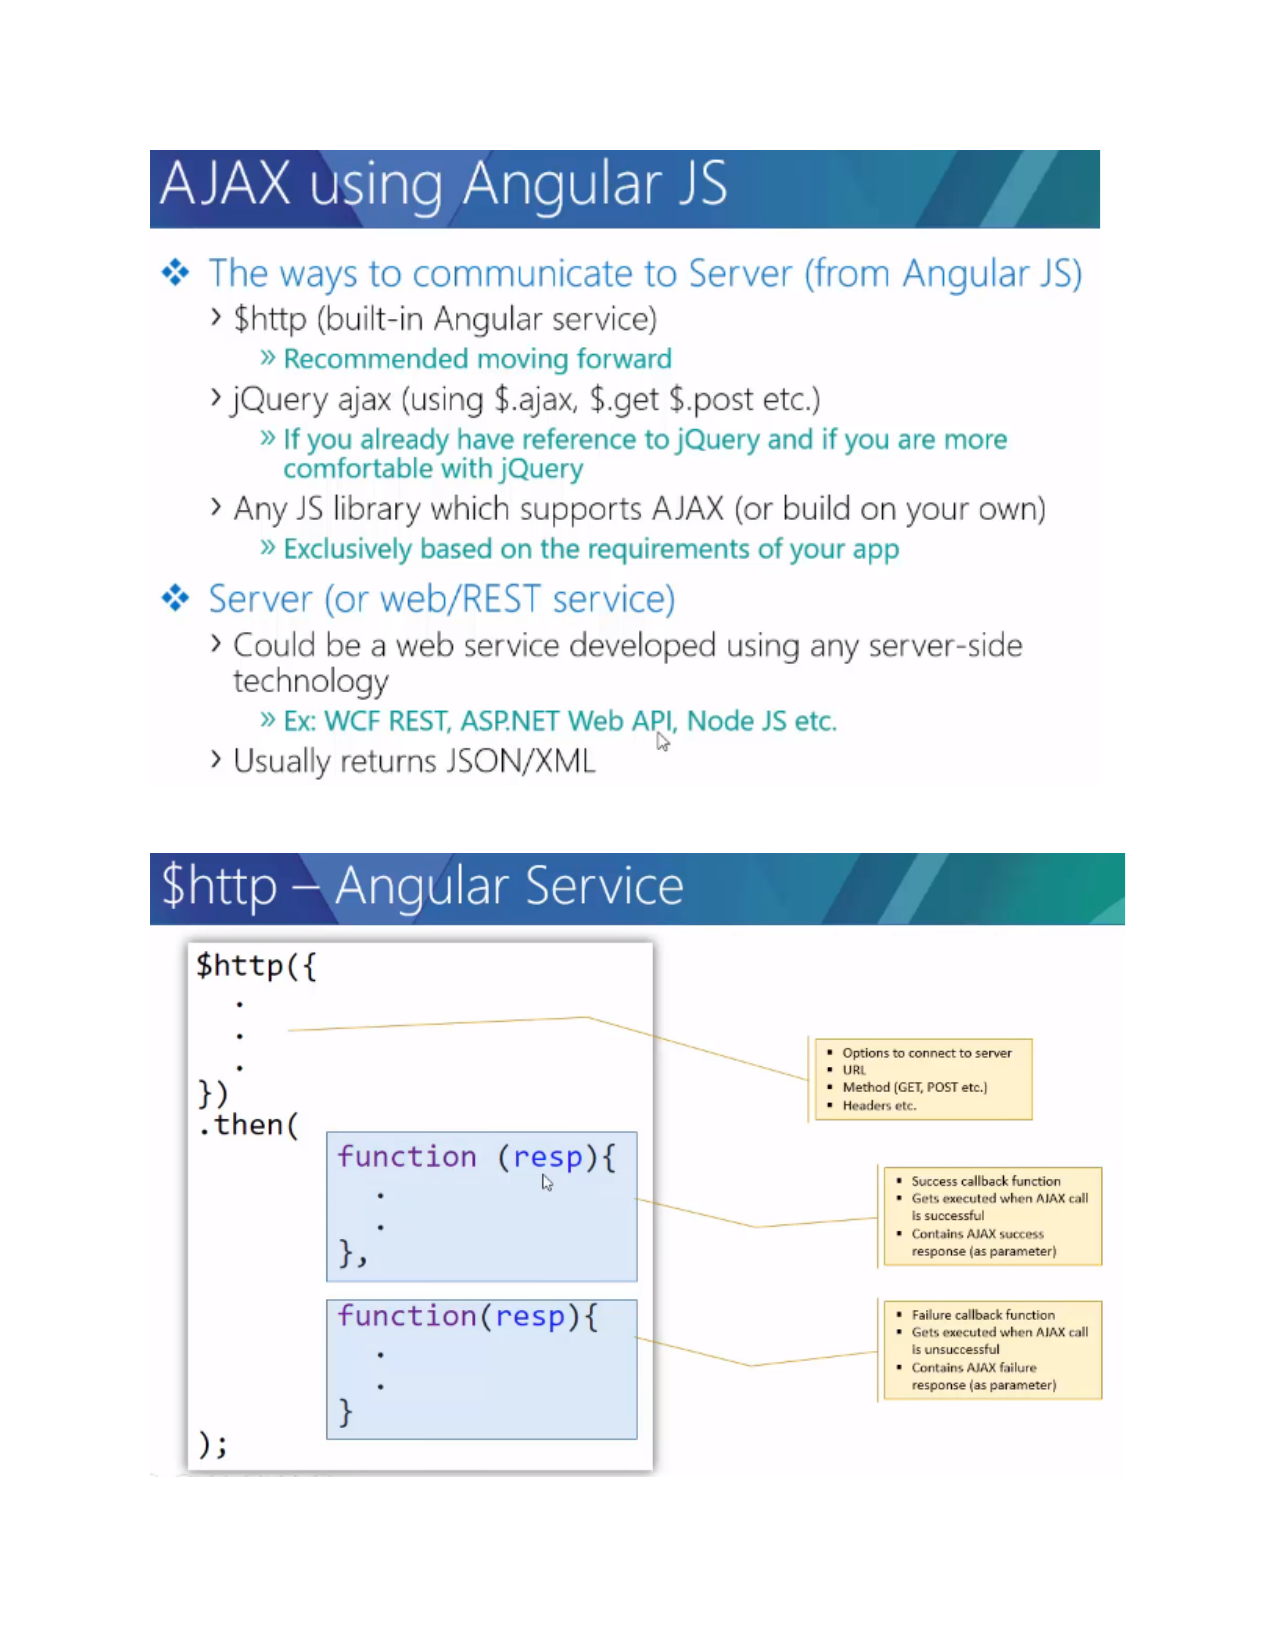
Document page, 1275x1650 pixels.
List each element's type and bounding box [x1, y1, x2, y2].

picture [150, 150, 1100, 786]
picture [150, 853, 1125, 1477]
